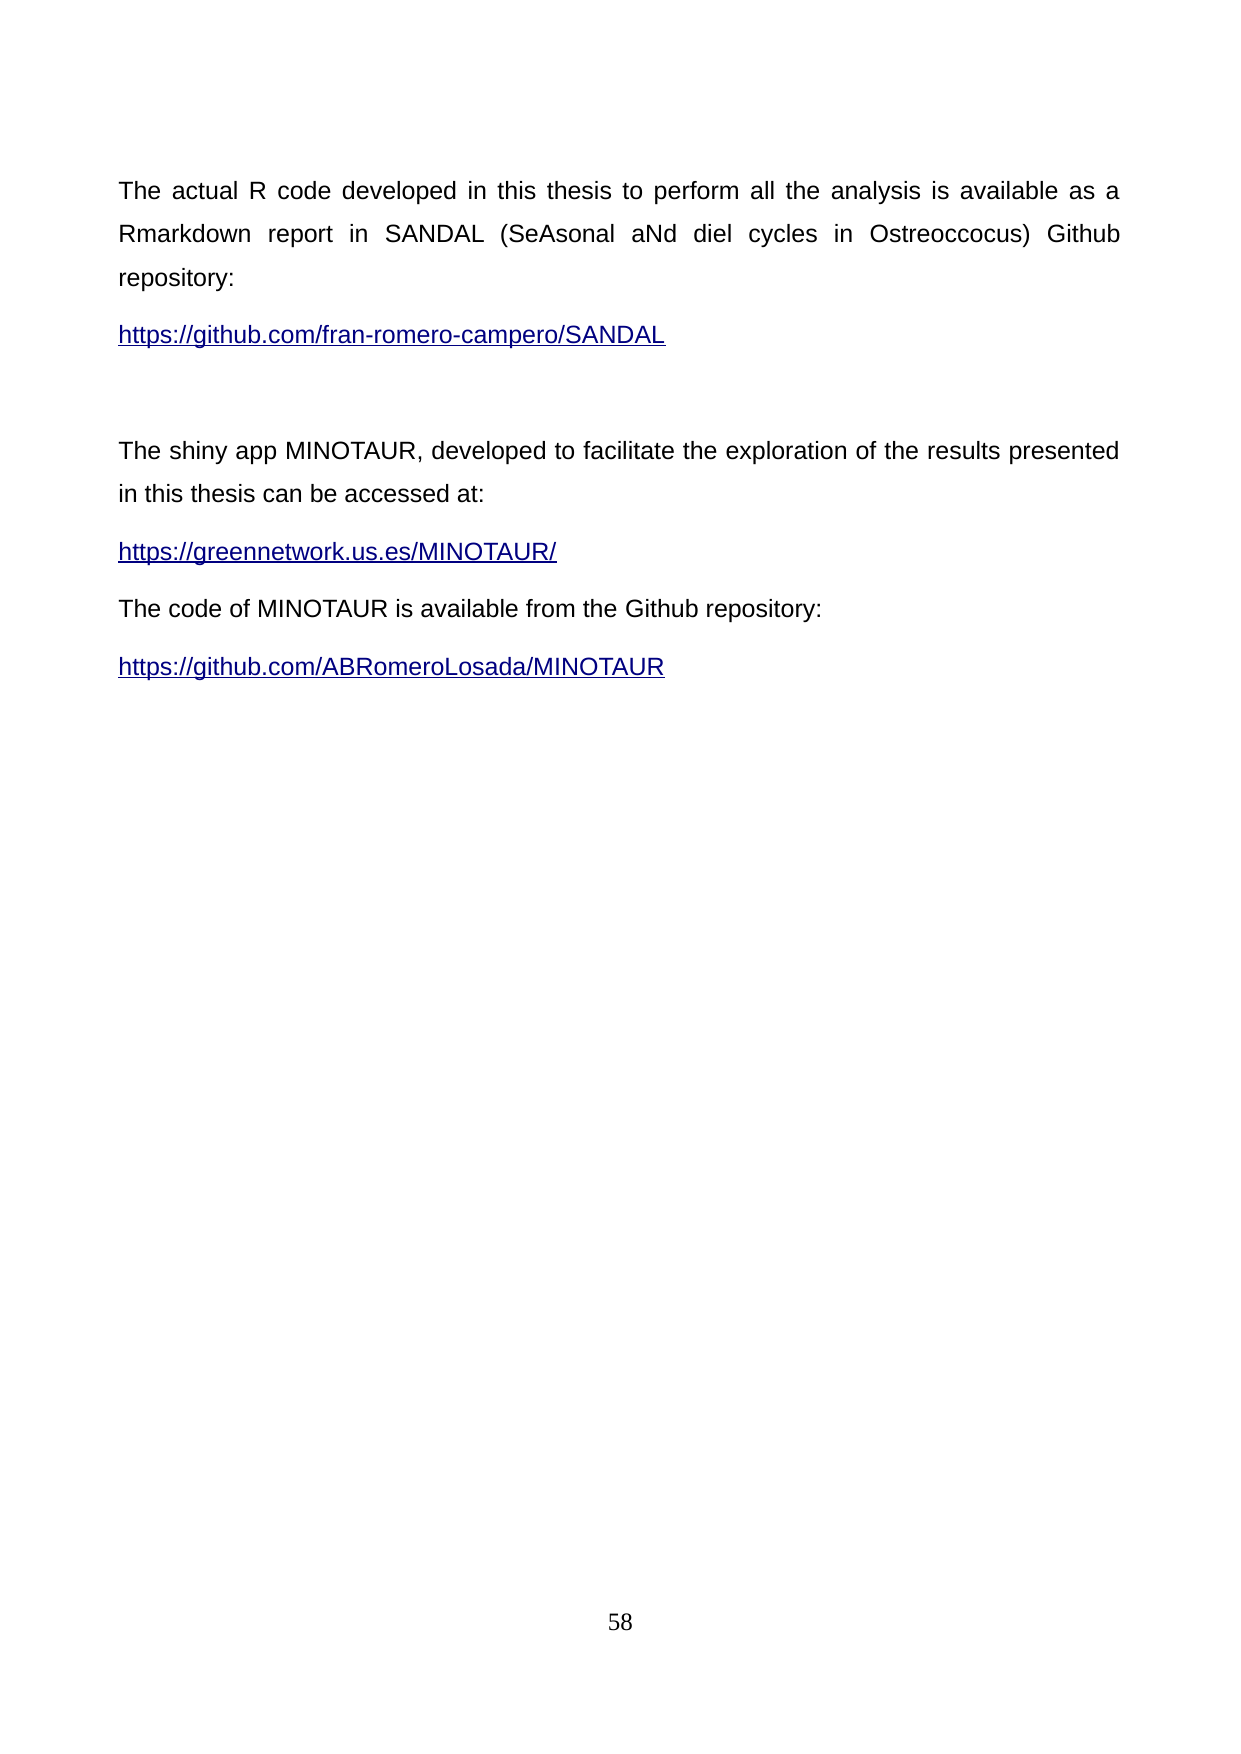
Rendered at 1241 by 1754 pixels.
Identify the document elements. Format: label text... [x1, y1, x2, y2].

text https://github.com/ABRomeroLosada/MINOTAUR [118, 652, 1122, 681]
text https://greennetwork.us.es/MINOTAUR/ [118, 537, 1122, 565]
text The shiny app MINOTAUR, developed to facilitate the exploration of the results presented in this thesis can be accessed at: [118, 436, 1122, 508]
text The code of MINOTAUR is available from the Github repository: [118, 594, 1122, 623]
text https://github.com/fran-romero-campero/SANDAL [118, 320, 1122, 349]
text The actual R code developed in this thesis to perform all the analysis is available as a Rmarkdown report in SANDAL (SeAsonal aNd diel cycles in Ostreoccocus) Github repository: [118, 176, 1122, 291]
